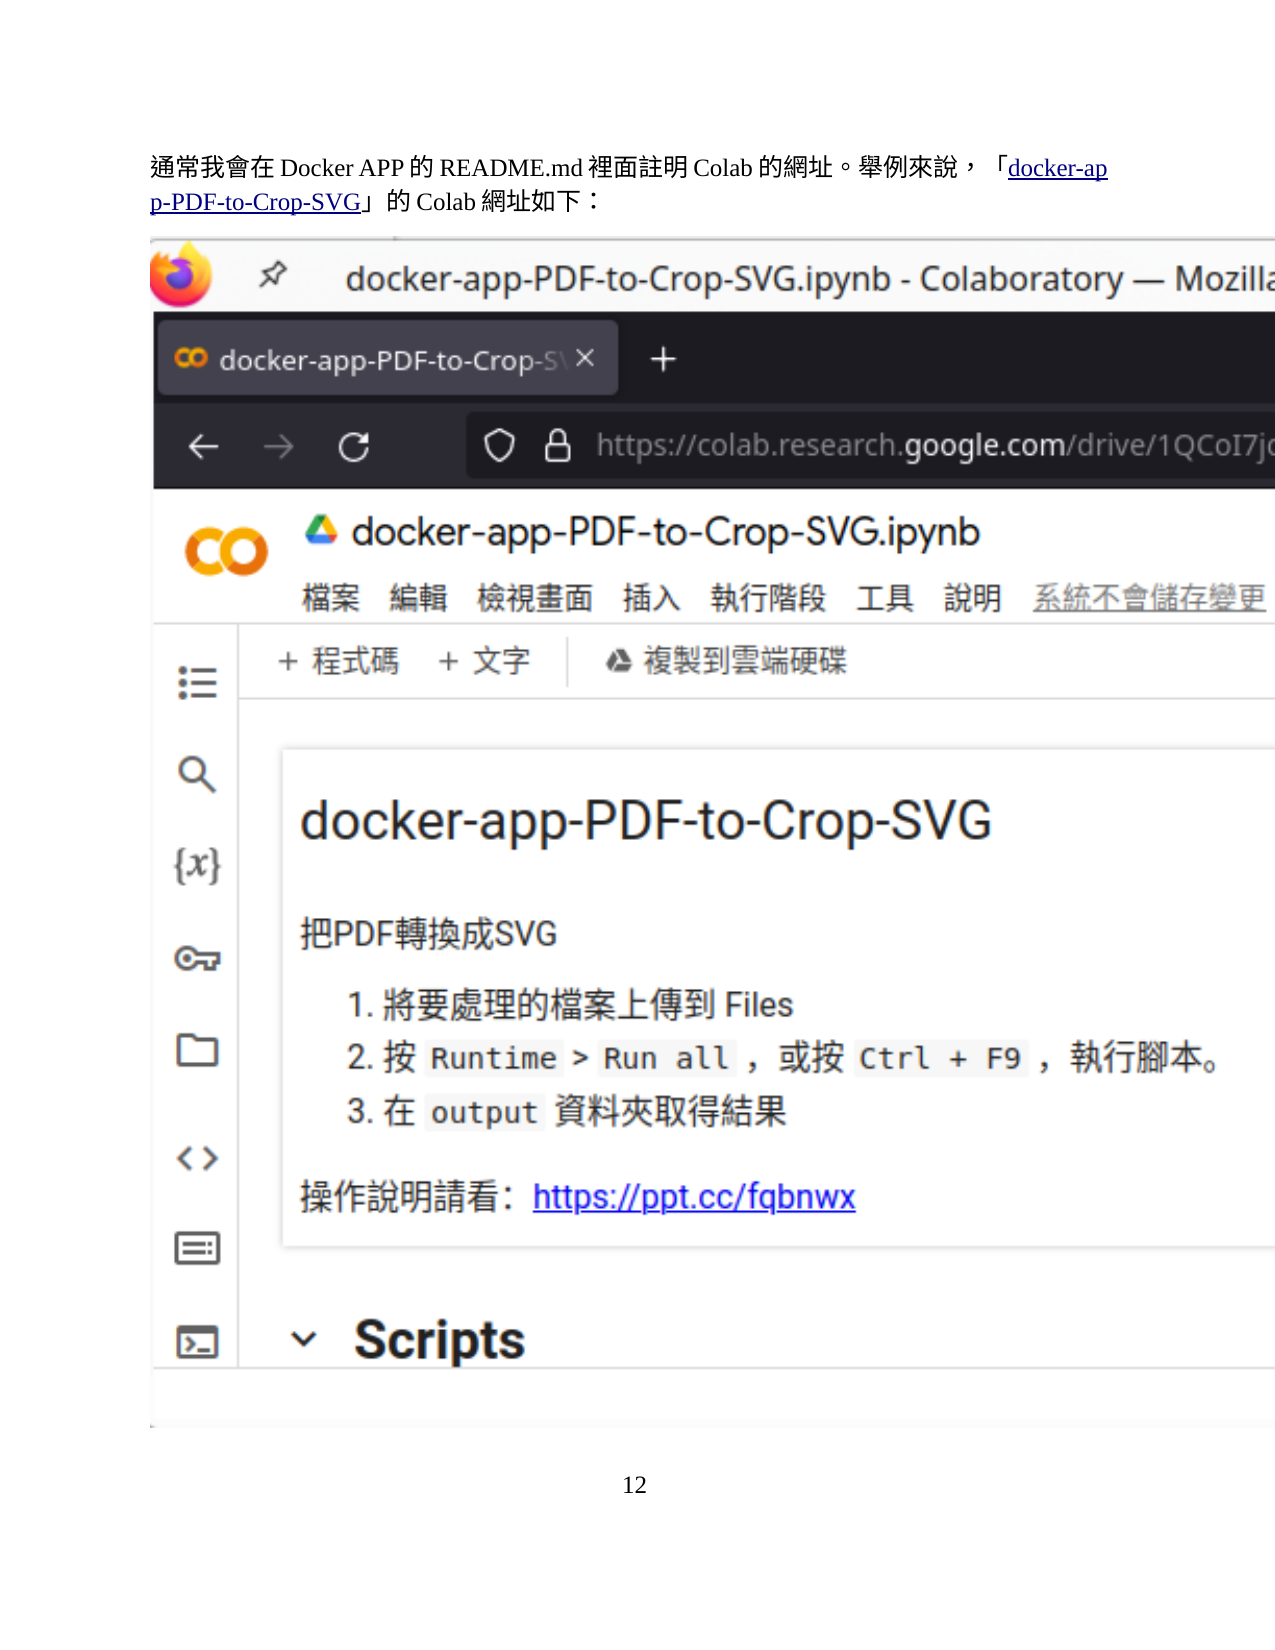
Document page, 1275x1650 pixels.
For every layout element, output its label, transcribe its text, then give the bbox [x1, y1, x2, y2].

text 通常我會在Docker APP的README.md裡面註明Colab的網址。舉例來說，「docker-app-PDF-to-Crop-SVG」的Colab網址如下： [150, 150, 1125, 218]
picture [150, 236, 1275, 1428]
